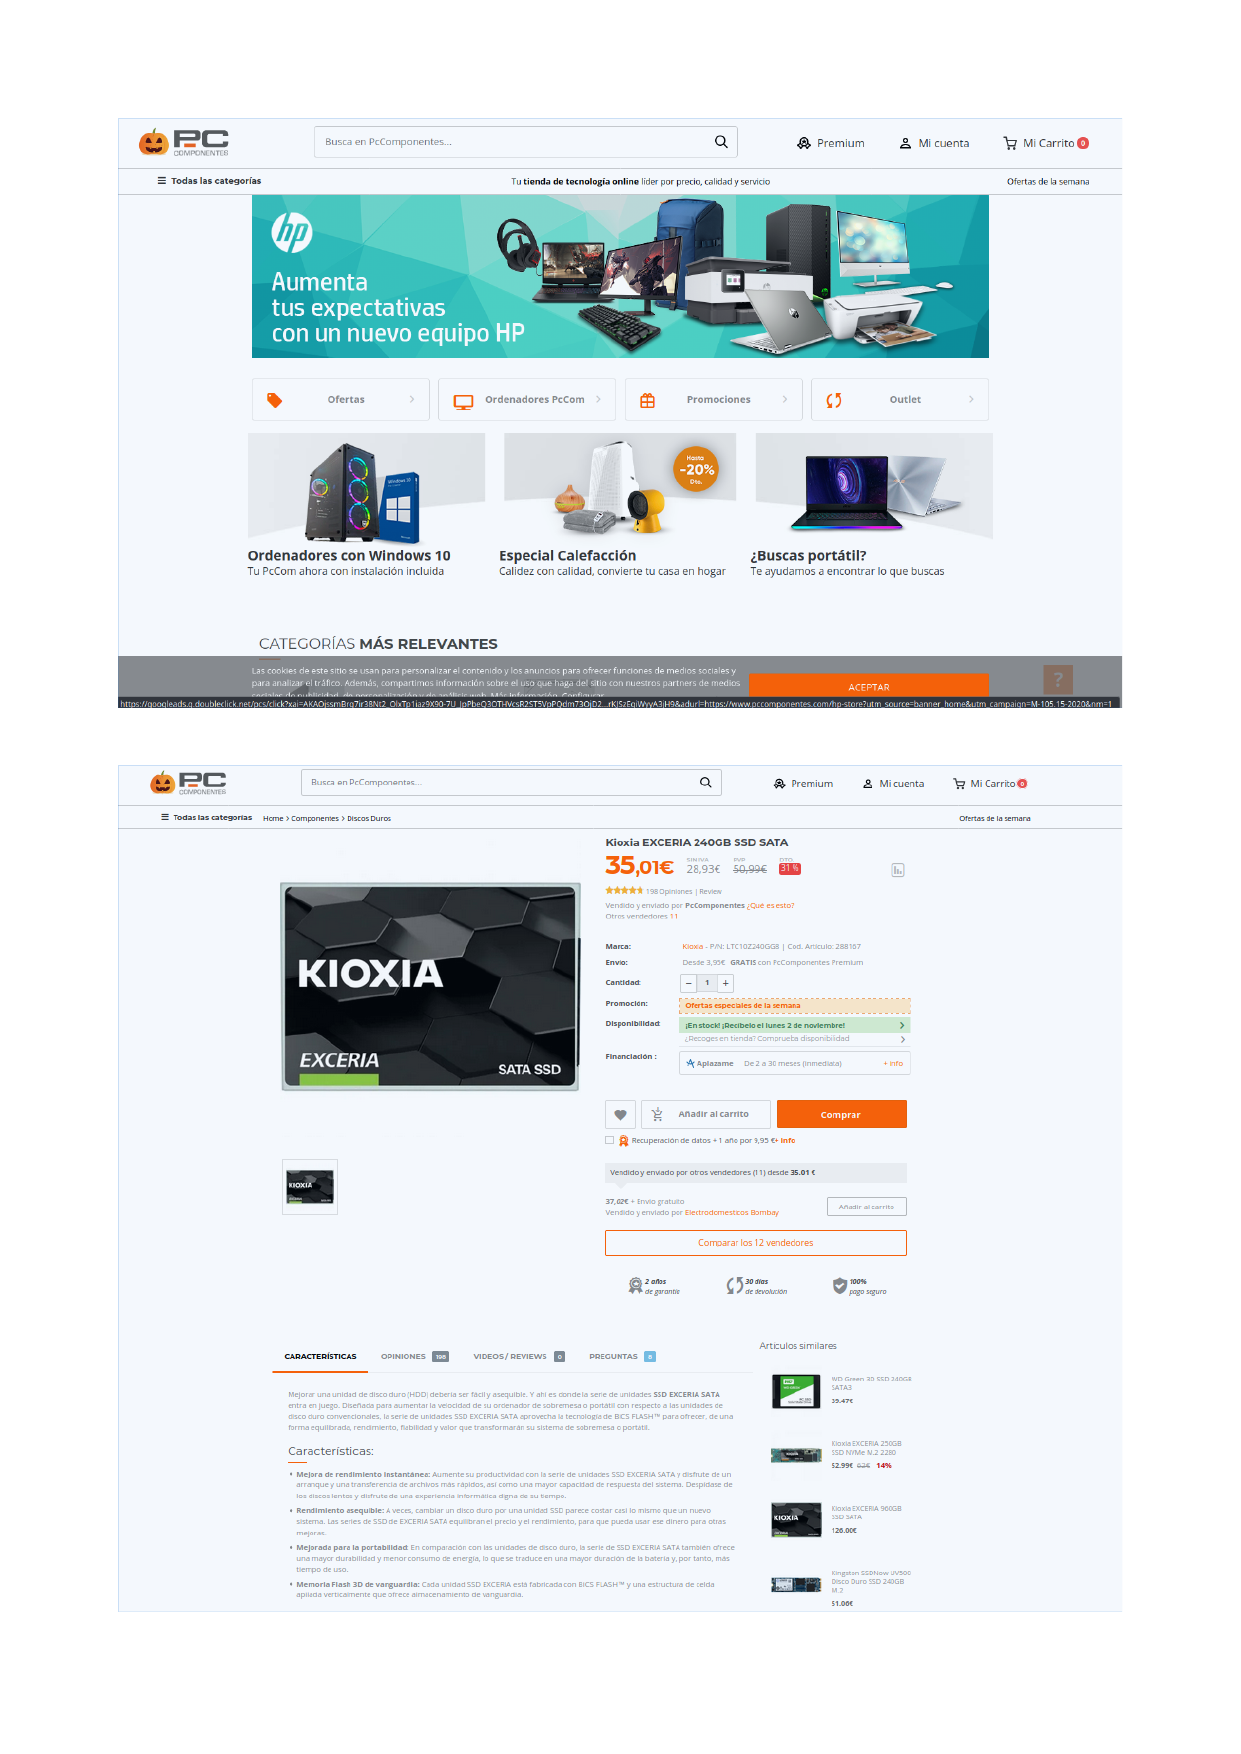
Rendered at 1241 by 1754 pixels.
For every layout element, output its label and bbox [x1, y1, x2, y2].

picture [118, 118, 1123, 708]
picture [118, 765, 1123, 1612]
